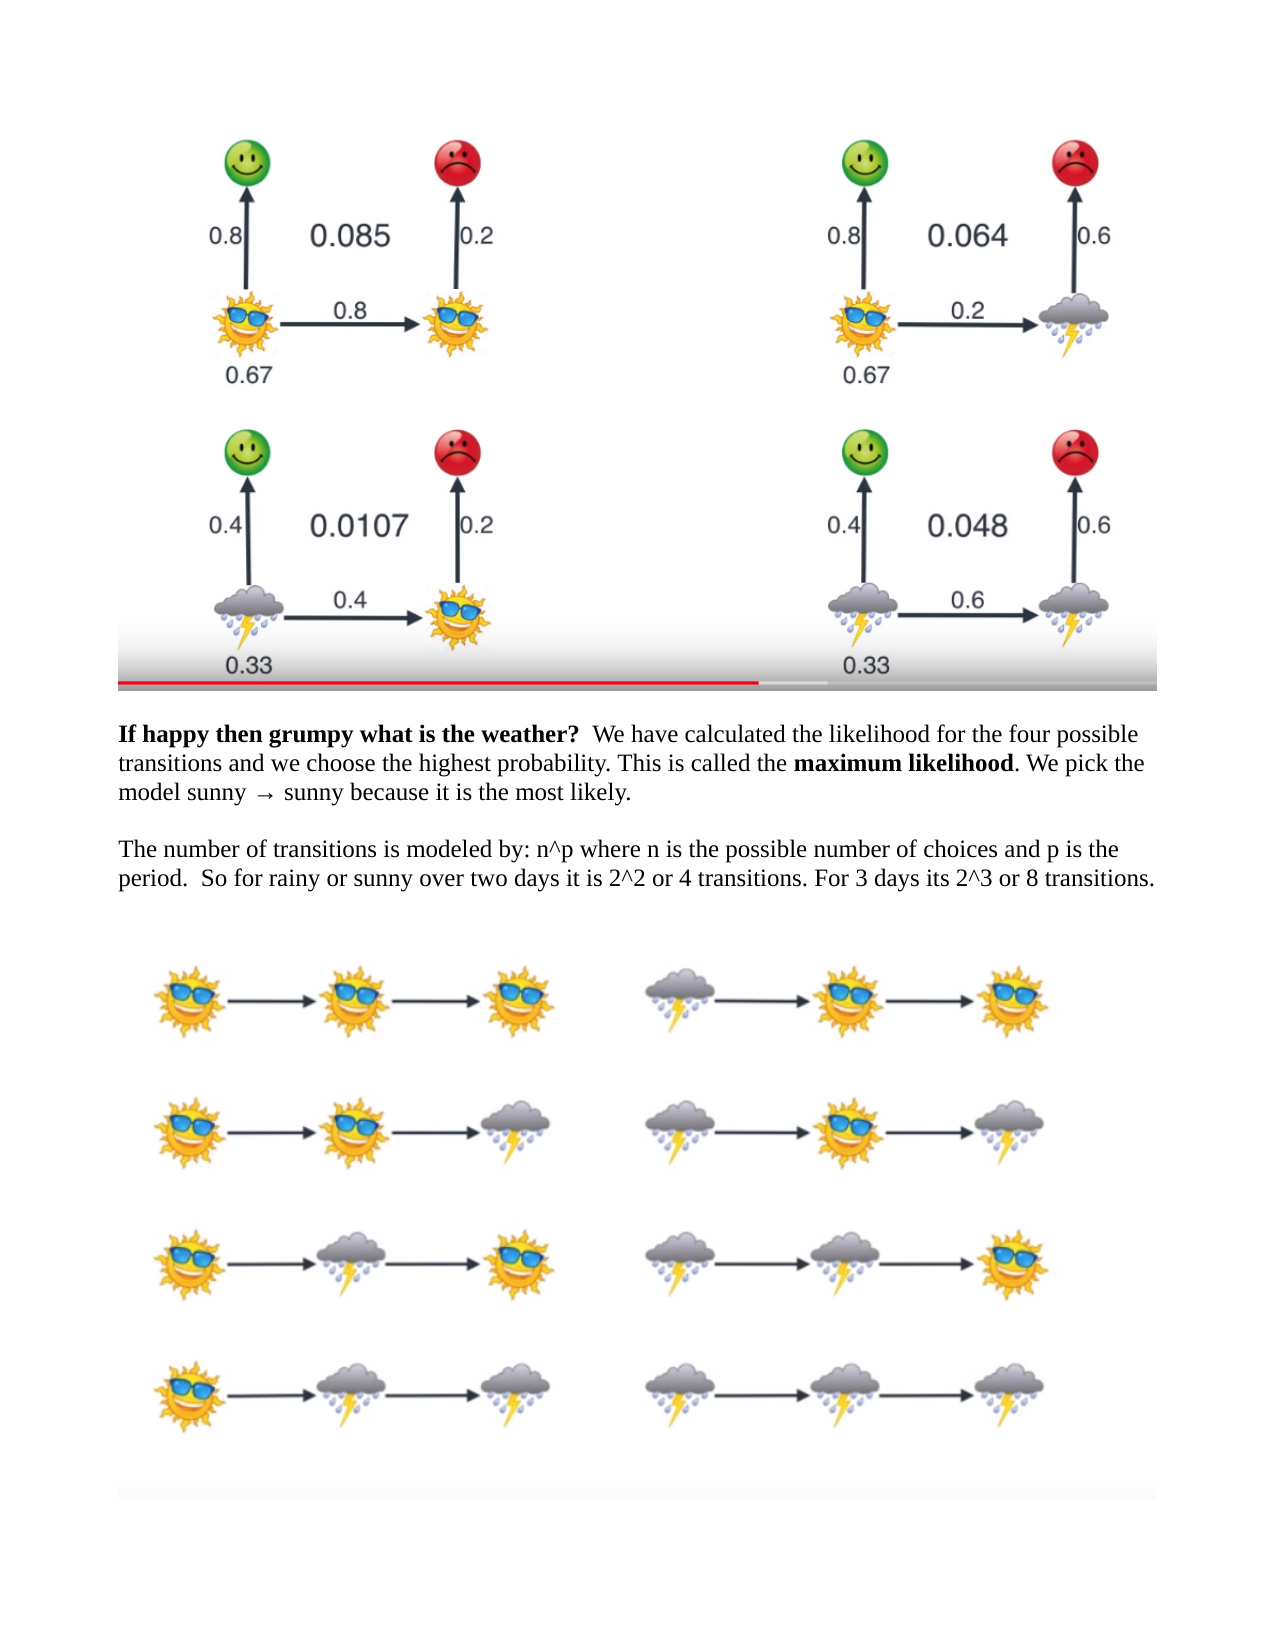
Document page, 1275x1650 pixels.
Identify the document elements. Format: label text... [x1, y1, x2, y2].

text The number of transitions is modeled by: n^p where n is the possible number of choices and p is the period. So for rainy or sunny over two days it is 2^2 or 4 transitions. For 3 days its 2^3 or 8 transitions. [118, 834, 1157, 892]
text If happy then grumpy what is the weather? We have calculated the likelihood for the four possible transitions and we choose the highest probability. This is called the maximum likelihood. We pick the model sunny → sunny because it is the most likely. [118, 719, 1157, 805]
picture [118, 920, 1157, 1499]
picture [118, 118, 1157, 691]
